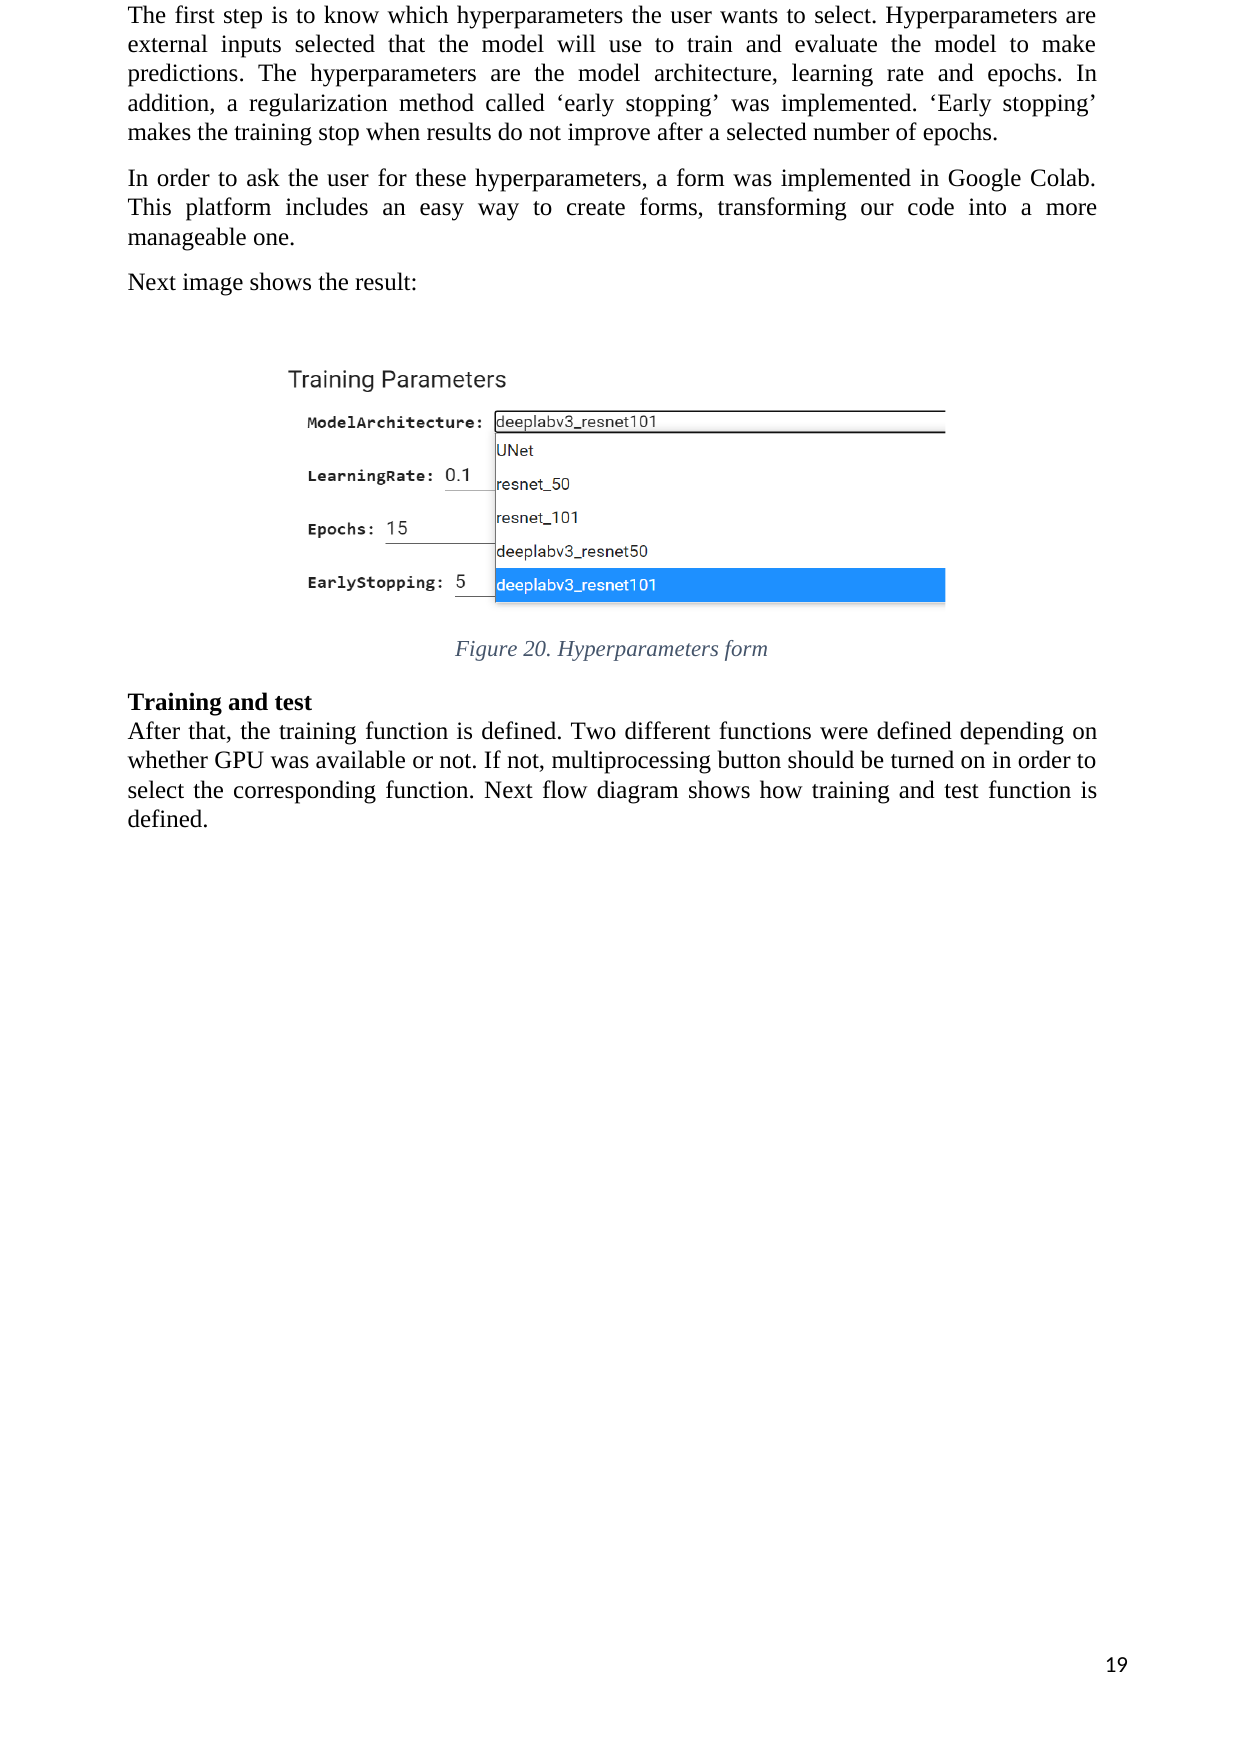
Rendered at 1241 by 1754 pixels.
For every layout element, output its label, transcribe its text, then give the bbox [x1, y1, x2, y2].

text In order to ask the user for these hyperparameters, a form was implemented in Google Colab. This platform includes an easy way to create forms, transforming our code into a more manageable one. [127, 163, 1098, 250]
text Figure 20. Hyperparameters form [127, 636, 1098, 662]
subtitle Training and test [127, 687, 1098, 716]
text After that, the training function is defined. Two different functions were defined depending on whether GPU was available or not. If not, multiprocessing button should be turned on in order to select the corresponding function. Next flow diagram shows how training and test function is defined. [127, 716, 1098, 833]
text The first step is to know which hyperparameters the user wants to select. Hyperparameters are external inputs selected that the model will use to train and evaluate the model to make predictions. The hyperparameters are the model architecture, learning rate and epochs. In addition, a regularization method called ‘early stopping’ was implemented. ‘Early stopping’ makes the training stop when results do not improve after a selected number of epochs. [127, 0, 1098, 146]
text Next image shows the result: [127, 267, 1098, 296]
